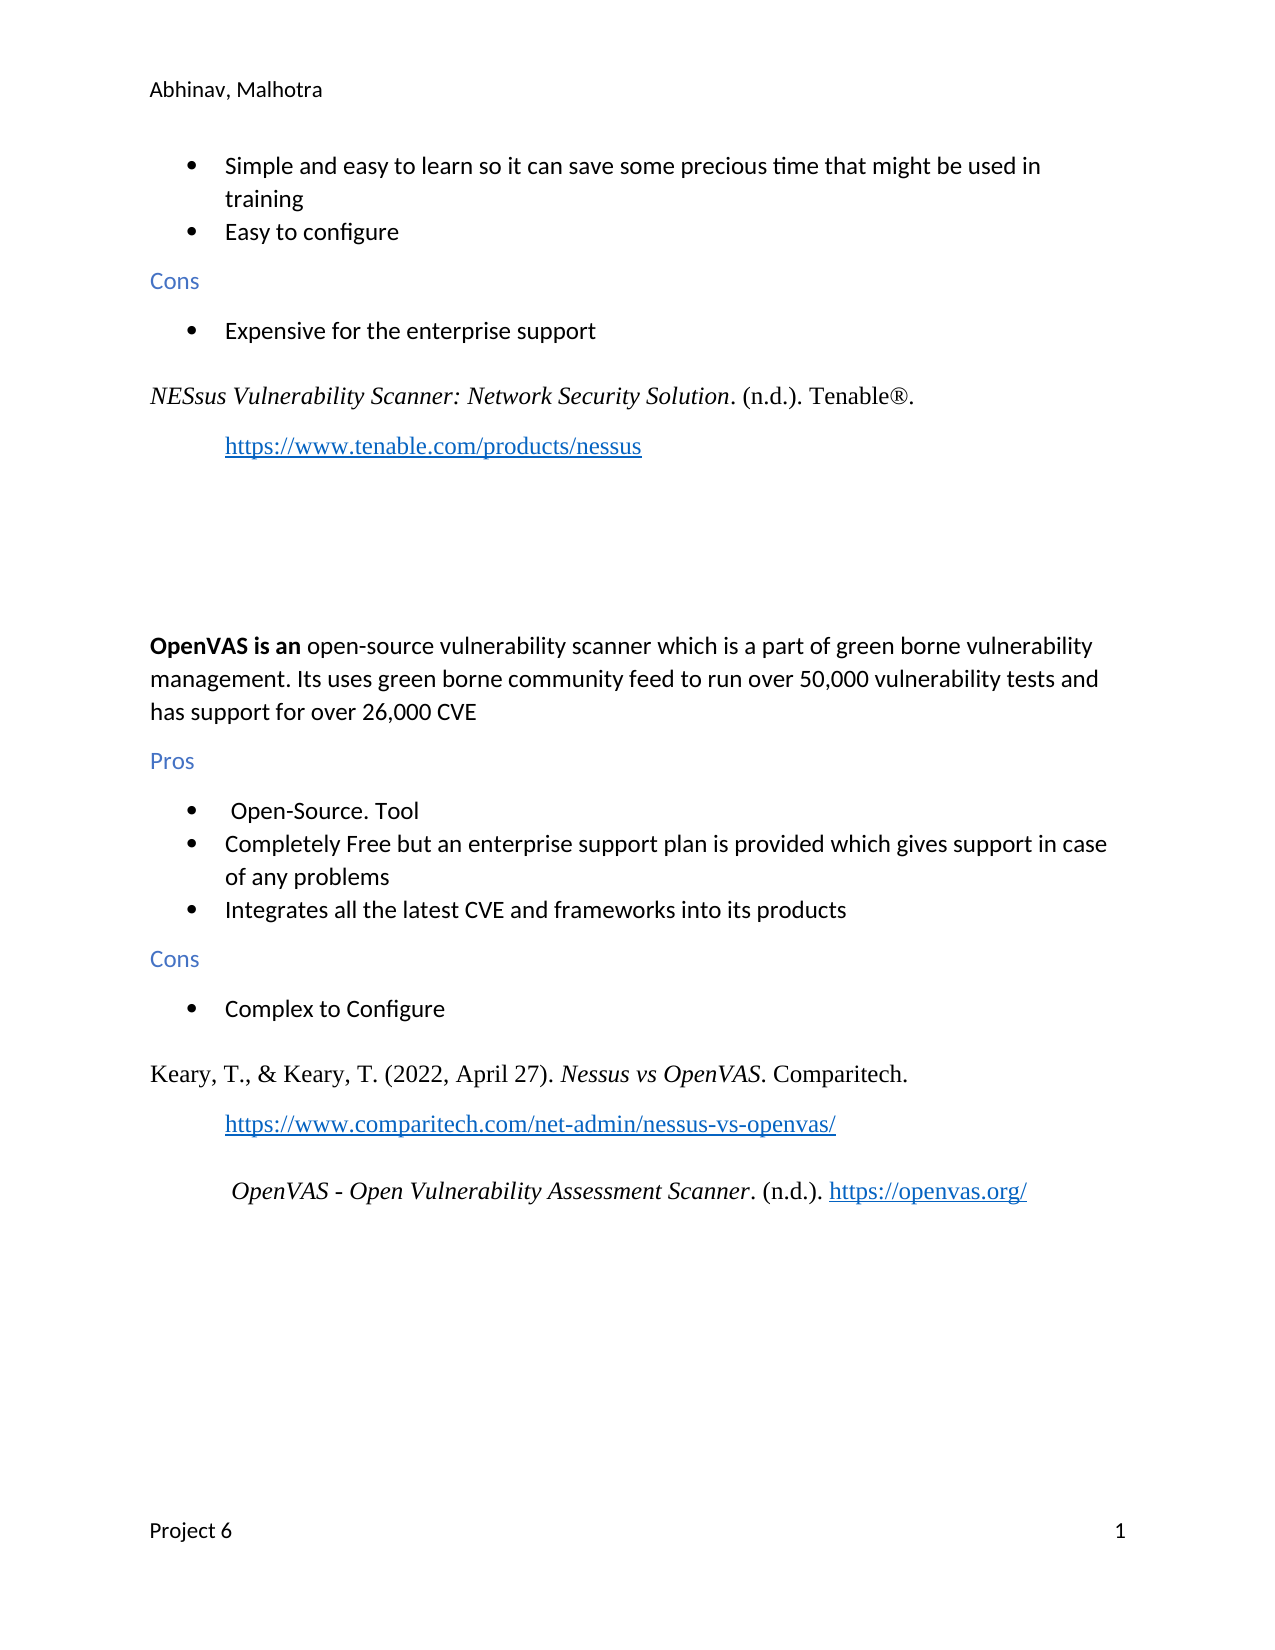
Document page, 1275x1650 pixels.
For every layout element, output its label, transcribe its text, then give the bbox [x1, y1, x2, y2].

text Pros [150, 745, 1125, 776]
list Open-Source. Tool [187, 795, 1125, 826]
list Simple and easy to learn so it can save some precious time that might be used in training [187, 150, 1125, 213]
text NESsus Vulnerability Scanner: Network Security Solution. (n.d.). Tenable®. https://www.tenable.com/products/nessus [150, 364, 1125, 464]
list Completely Free but an enterprise support plan is provided which gives support in case of any problems [187, 828, 1125, 891]
text Cons [150, 265, 1125, 296]
list Easy to configure [187, 216, 1125, 246]
list Integrates all the latest CVE and frameworks into its products [187, 894, 1125, 924]
text Keary, T., & Keary, T. (2022, April 27). Nessus vs OpenVAS. Comparitech. https://www.comparitech.com/net-admin/nessus-vs-openvas/ [150, 1042, 1125, 1142]
text Cons [150, 943, 1125, 974]
text OpenVAS - Open Vulnerability Assessment Scanner. (n.d.). https://openvas.org/ [150, 1159, 1125, 1209]
list Expensive for the enterprise support [187, 315, 1125, 346]
list Complex to Configure [187, 993, 1125, 1023]
text OpenVAS is an open-source vulnerability scanner which is a part of green borne vulnerability management. Its uses green borne community feed to run over 50,000 vulnerability tests and has support for over 26,000 CVE [150, 630, 1125, 726]
